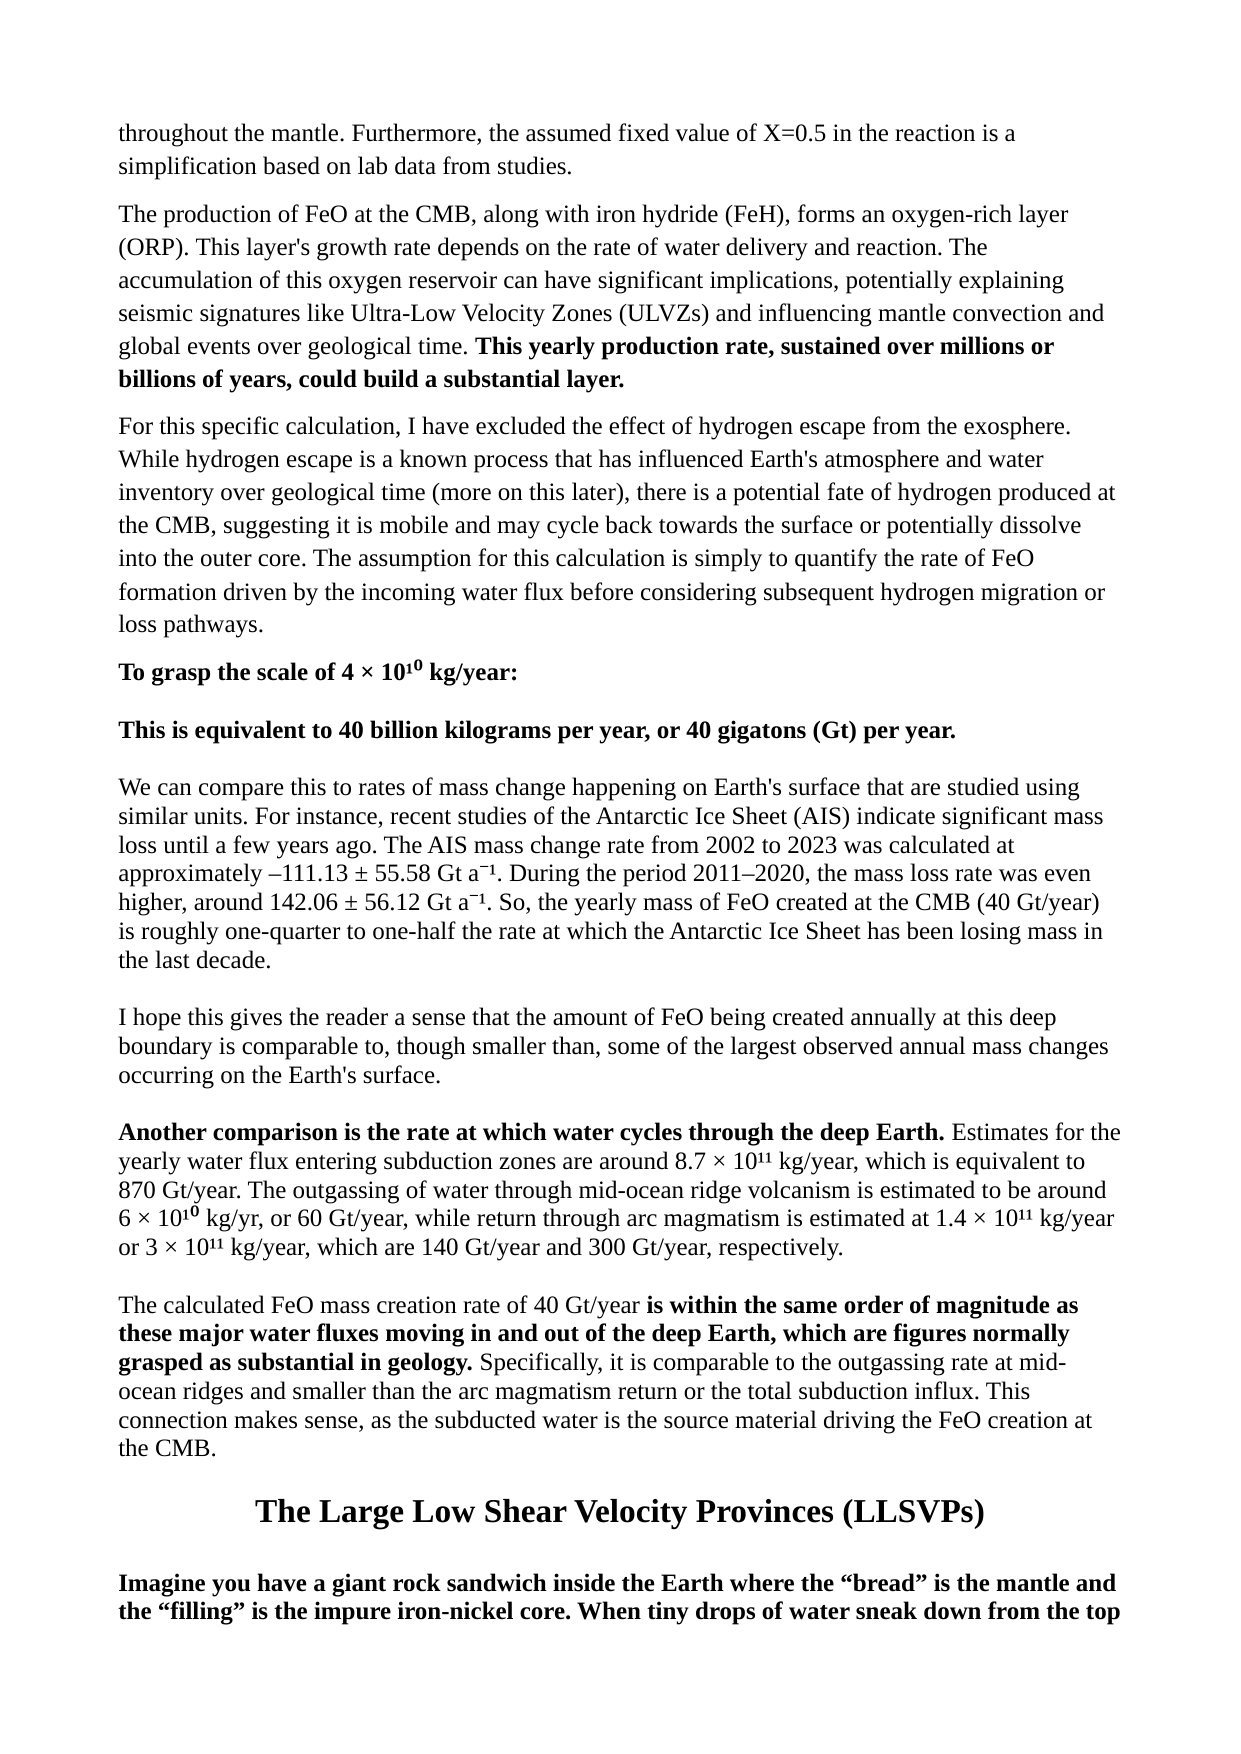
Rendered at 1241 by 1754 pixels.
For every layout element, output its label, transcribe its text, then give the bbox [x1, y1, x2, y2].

text The calculated FeO mass creation rate of 40 Gt/year is within the same order of magnitude as these major water fluxes moving in and out of the deep Earth, which are figures normally grasped as substantial in geology. Specifically, it is comparable to the outgassing rate at mid-ocean ridges and smaller than the arc magmatism return or the total subduction influx. This connection makes sense, as the subducted water is the source material driving the FeO creation at the CMB. [118, 1290, 1122, 1462]
text The Large Low Shear Velocity Provinces (LLSVPs) [118, 1491, 1122, 1529]
text To grasp the scale of 4 × 10¹⁰ kg/year: [118, 657, 1122, 686]
text For this specific calculation, I have excluded the effect of hydrogen escape from the exosphere. While hydrogen escape is a known process that has influenced Earth's atmosphere and water inventory over geological time (more on this later), there is a potential fate of hydrogen produced at the CMB, suggesting it is mobile and may cycle back towards the surface or potentially dissolve into the outer core. The assumption for this calculation is simply to quantify the rate of FeO formation driven by the incoming water flux before considering subsequent hydrogen migration or loss pathways. [118, 411, 1122, 638]
text This is equivalent to 40 billion kilograms per year, or 40 gigatons (Gt) per year. [118, 715, 1122, 743]
text throughout the mantle. Furthermore, the assumed fixed value of X=0.5 in the reaction is a simplification based on lab data from studies. [118, 118, 1122, 180]
text The production of FeO at the CMB, along with iron hydride (FeH), forms an oxygen-rich layer (ORP). This layer's growth rate depends on the rate of water delivery and reaction. The accumulation of this oxygen reservoir can have significant implications, potentially explaining seismic signatures like Ultra-Low Velocity Zones (ULVZs) and influencing mantle convection and global events over geological time. This yearly production rate, sustained over millions or billions of years, could build a substantial layer. [118, 199, 1122, 393]
text I hope this gives the reader a sense that the amount of FeO being created annually at this deep boundary is comparable to, though smaller than, some of the largest observed annual mass changes occurring on the Earth's surface. [118, 1002, 1122, 1088]
text Another comparison is the rate at which water cycles through the deep Earth. Estimates for the yearly water flux entering subduction zones are around 8.7 × 10¹¹ kg/year, which is equivalent to 870 Gt/year. The outgassing of water through mid-ocean ridge volcanism is estimated to be around 6 × 10¹⁰ kg/yr, or 60 Gt/year, while return through arc magmatism is estimated at 1.4 × 10¹¹ kg/year or 3 × 10¹¹ kg/year, which are 140 Gt/year and 300 Gt/year, respectively. [118, 1117, 1122, 1261]
text Imagine you have a giant rock sandwich inside the Earth where the “bread” is the mantle and the “filling” is the impure iron-nickel core. When tiny drops of water sneak down from the top [118, 1568, 1122, 1625]
text We can compare this to rates of mass change happening on Earth's surface that are studied using similar units. For instance, recent studies of the Antarctic Ice Sheet (AIS) indicate significant mass loss until a few years ago. The AIS mass change rate from 2002 to 2023 was calculated at approximately –111.13 ± 55.58 Gt a⁻¹. During the period 2011–2020, the mass loss rate was even higher, around 142.06 ± 56.12 Gt a⁻¹. So, the yearly mass of FeO created at the CMB (40 Gt/year) is roughly one-quarter to one-half the rate at which the Antarctic Ice Sheet has been losing mass in the last decade. [118, 772, 1122, 973]
